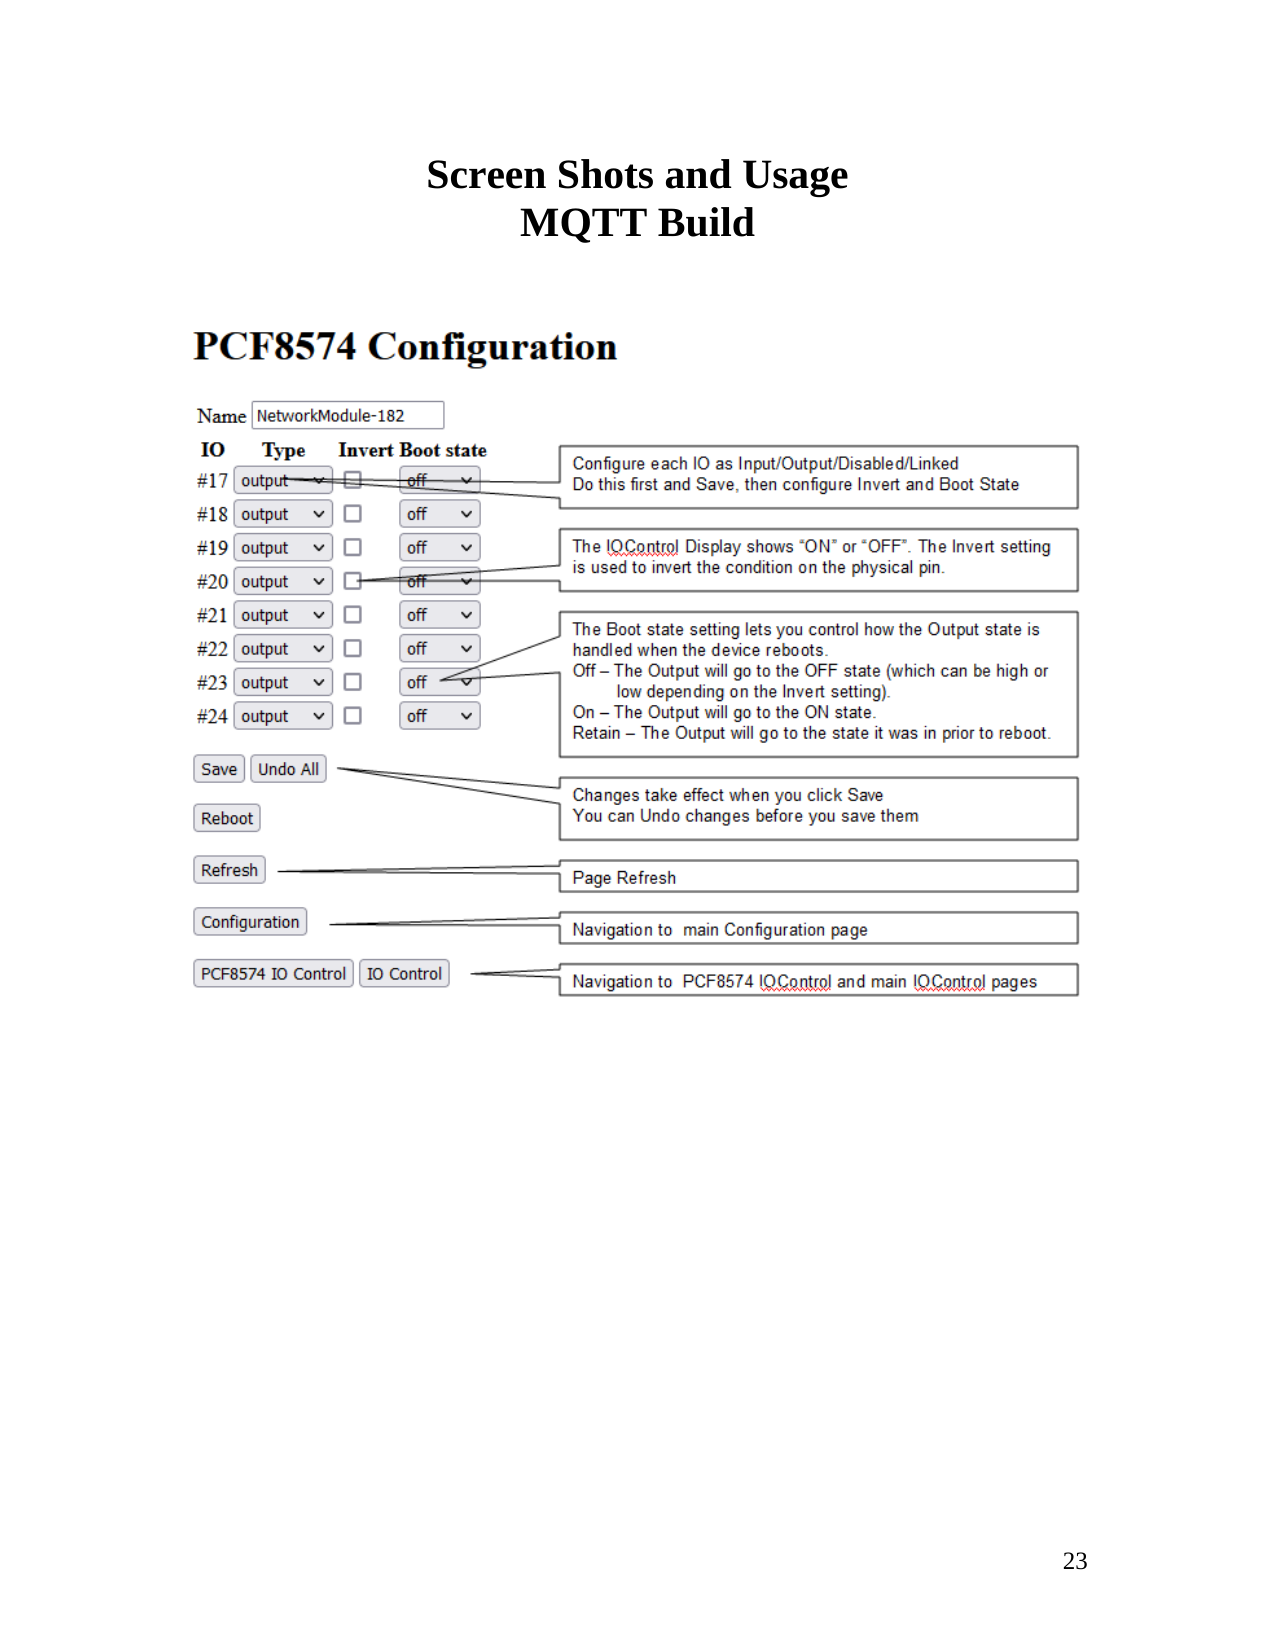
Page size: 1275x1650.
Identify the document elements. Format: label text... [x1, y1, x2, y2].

text Screen Shots and Usage [187, 150, 1087, 198]
text MQTT Build [187, 198, 1087, 246]
picture [187, 322, 1087, 1007]
